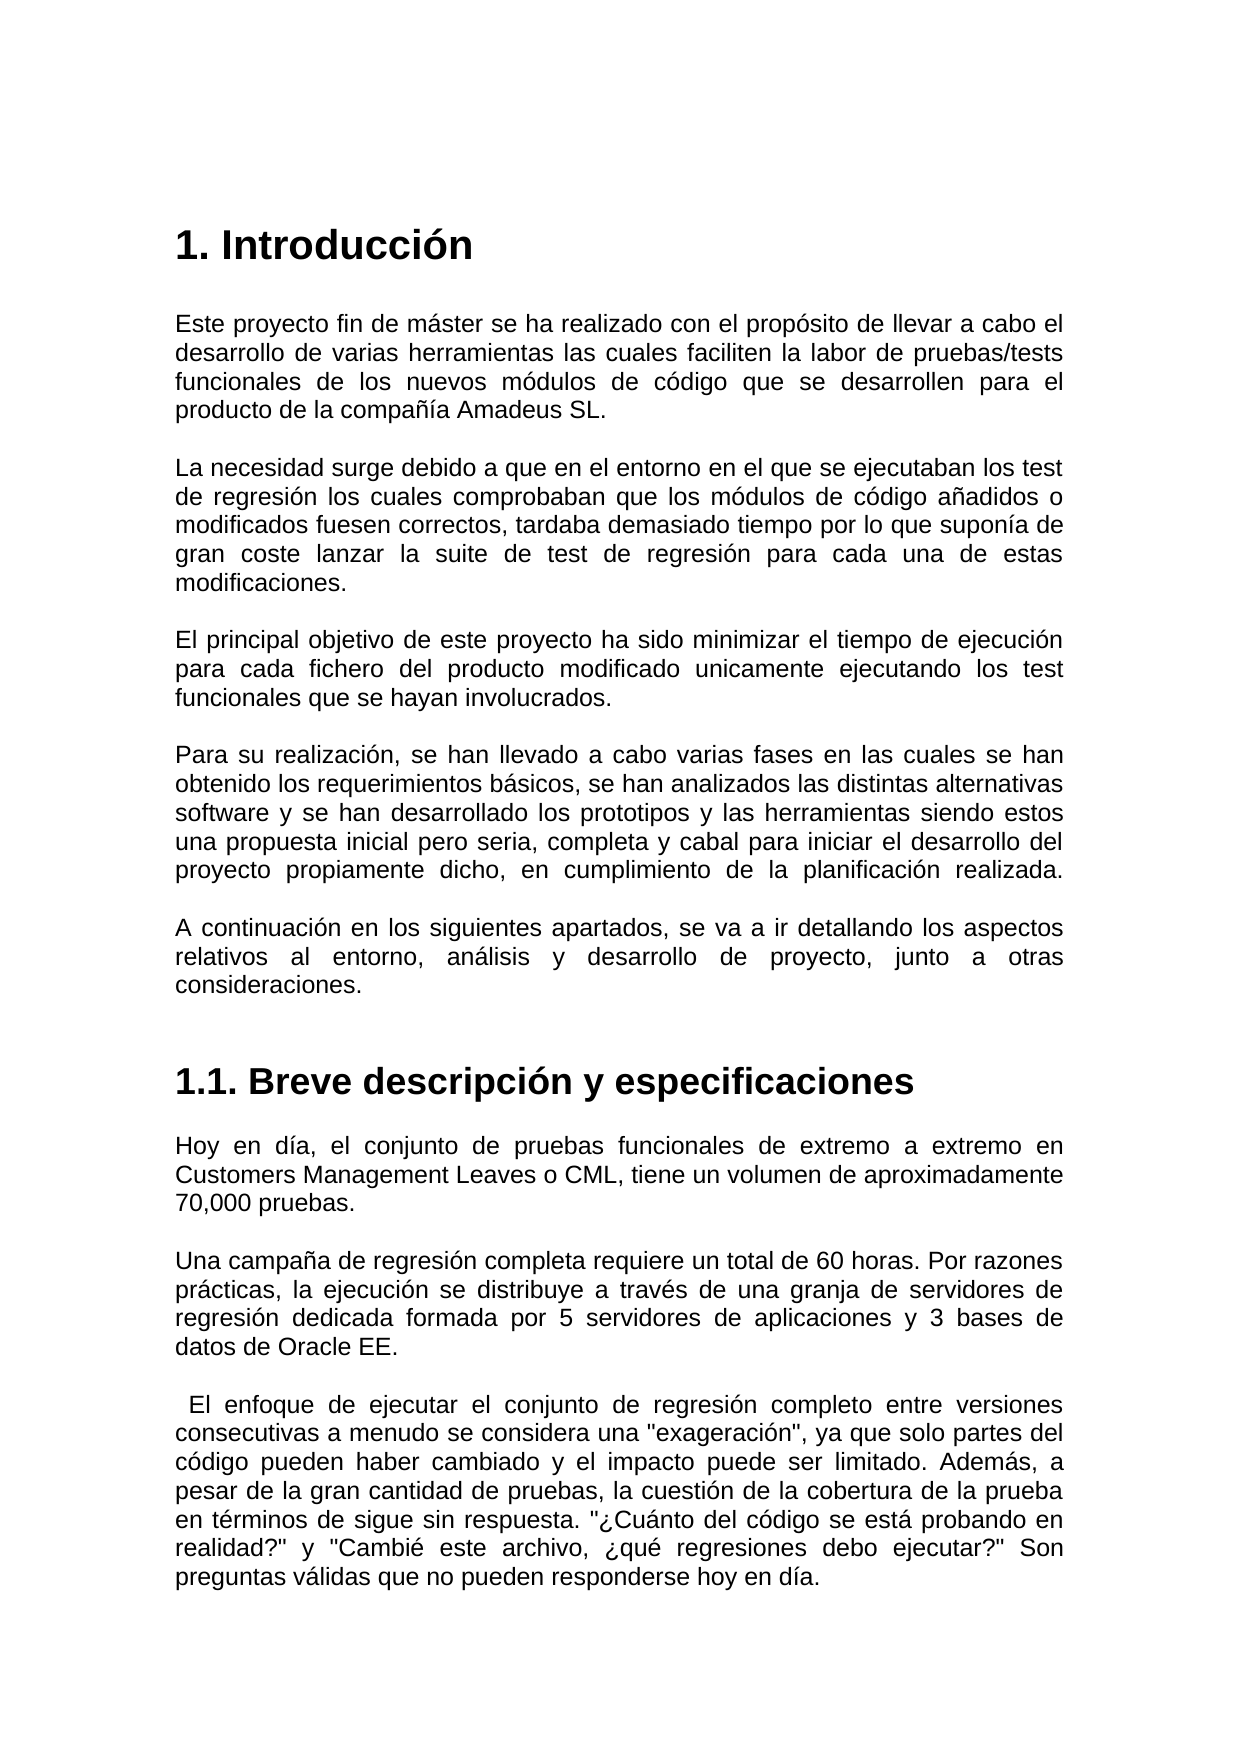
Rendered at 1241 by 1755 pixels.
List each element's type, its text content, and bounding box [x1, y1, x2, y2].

text Hoy en día, el conjunto de pruebas funcionales de extremo a extremo en Customers Management Leaves o CML, tiene un volumen de aproximadamente 70,000 pruebas. [175, 1131, 1065, 1217]
text El principal objetivo de este proyecto ha sido minimizar el tiempo de ejecución para cada fichero del producto modificado unicamente ejecutando los test funcionales que se hayan involucrados. [175, 625, 1065, 712]
text 1.1. Breve descripción y especificaciones [175, 1059, 1065, 1102]
text Este proyecto fin de máster se ha realizado con el propósito de llevar a cabo el desarrollo de varias herramientas las cuales faciliten la labor de pruebas/tests funcionales de los nuevos módulos de código que se desarrollen para el producto de la compañía Amadeus SL. [175, 309, 1065, 424]
text Para su realización, se han llevado a cabo varias fases en las cuales se han obtenido los requerimientos básicos, se han analizados las distintas alternativas software y se han desarrollado los prototipos y las herramientas siendo estos una propuesta inicial pero seria, completa y cabal para iniciar el desarrollo del proyecto propiamente dicho, en cumplimiento de la planificación realizada. A continuación en los siguientes apartados, se va a ir detallando los aspectos relativos al entorno, análisis y desarrollo de proyecto, junto a otras consideraciones. [175, 740, 1065, 999]
text Una campaña de regresión completa requiere un total de 60 horas. Por razones prácticas, la ejecución se distribuye a través de una granja de servidores de regresión dedicada formada por 5 servidores de aplicaciones y 3 bases de datos de Oracle EE. [175, 1246, 1065, 1361]
text 1. Introducción [175, 220, 1065, 268]
text La necesidad surge debido a que en el entorno en el que se ejecutaban los test de regresión los cuales comprobaban que los módulos de código añadidos o modificados fuesen correctos, tardaba demasiado tiempo por lo que suponía de gran coste lanzar la suite de test de regresión para cada una de estas modificaciones. [175, 453, 1065, 597]
text El enfoque de ejecutar el conjunto de regresión completo entre versiones consecutivas a menudo se considera una "exageración", ya que solo partes del código pueden haber cambiado y el impacto puede ser limitado. Además, a pesar de la gran cantidad de pruebas, la cuestión de la cobertura de la prueba en términos de sigue sin respuesta. "¿Cuánto del código se está probando en realidad?" y "Cambié este archivo, ¿qué regresiones debo ejecutar?" Son preguntas válidas que no pueden responderse hoy en día. [175, 1390, 1065, 1591]
